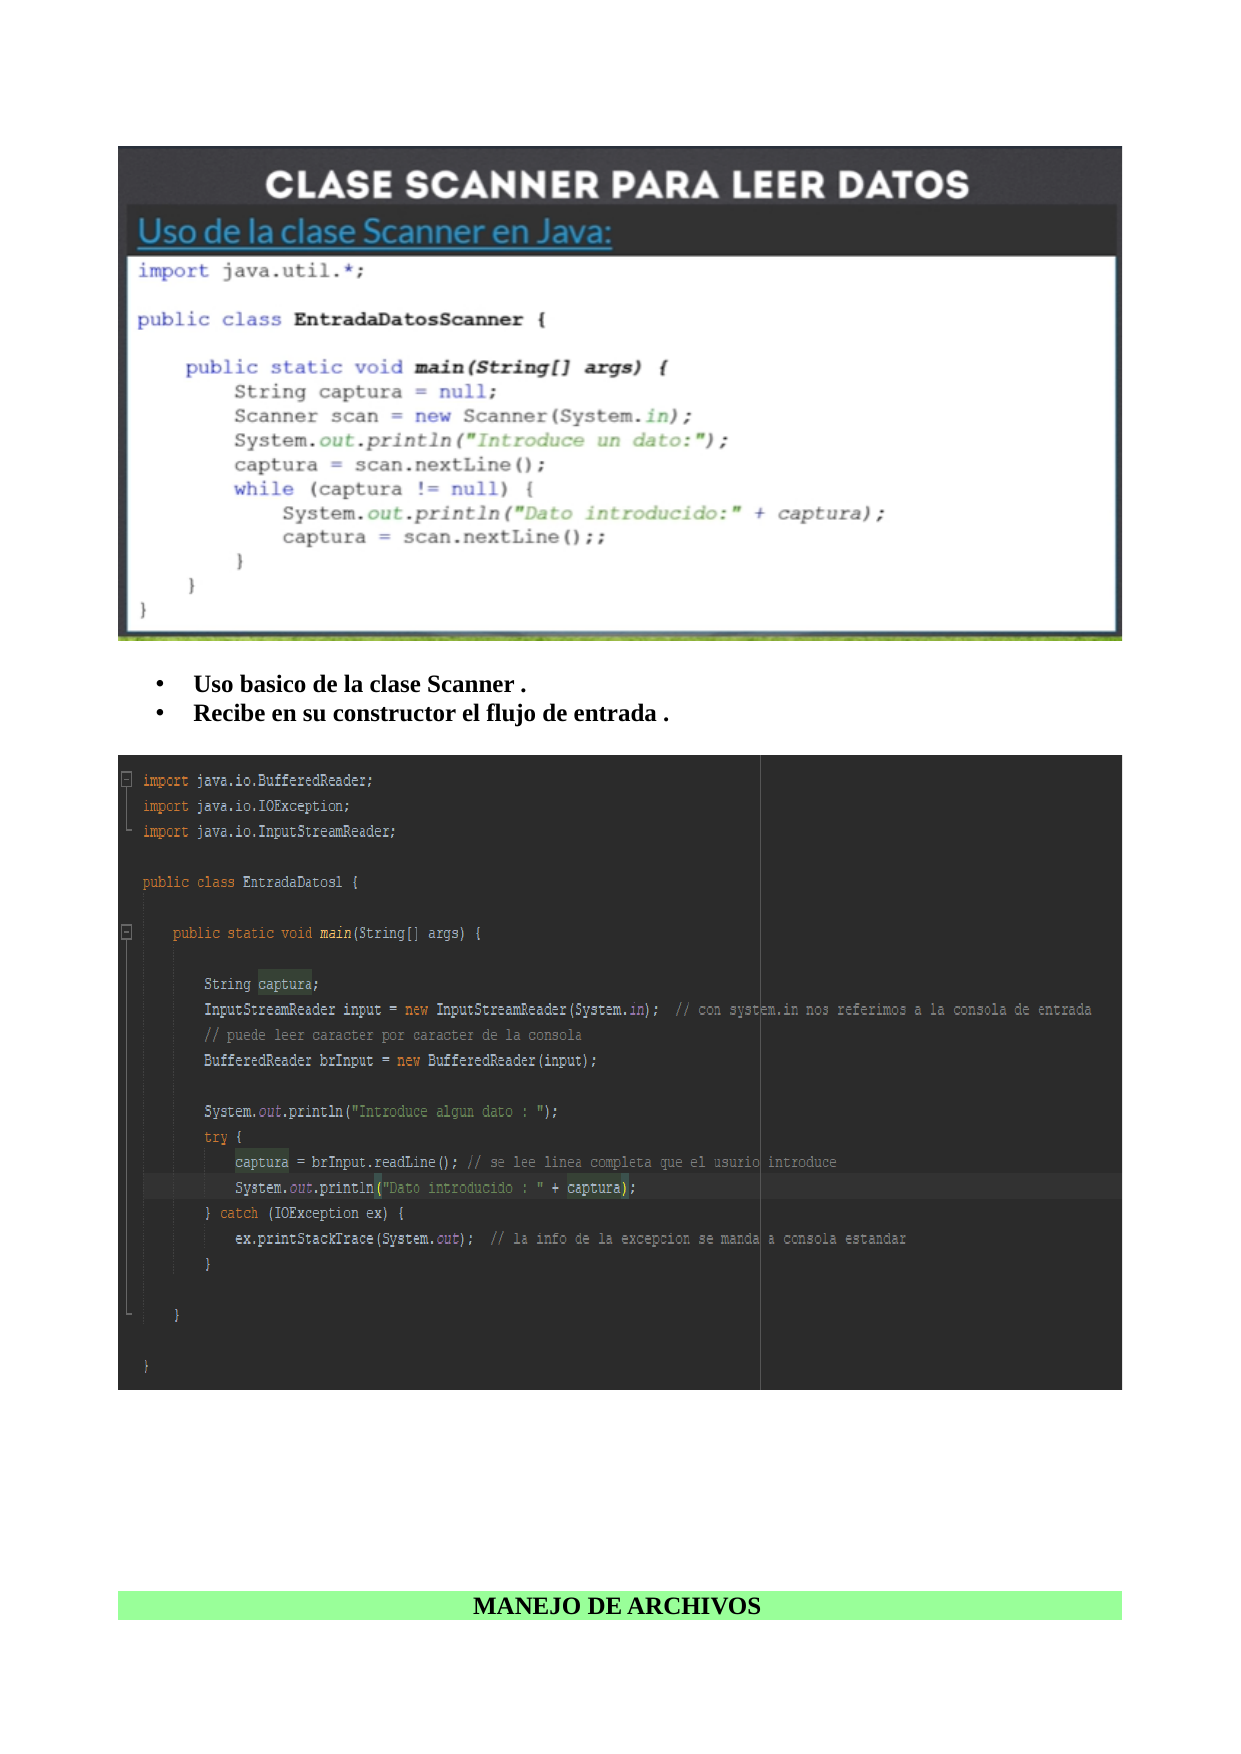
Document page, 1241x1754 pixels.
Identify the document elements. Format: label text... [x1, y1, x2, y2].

list Uso basico de la clase Scanner . [156, 669, 1122, 698]
list Recibe en su constructor el flujo de entrada . [156, 698, 1122, 727]
text MANEJO DE ARCHIVOS [118, 1591, 1122, 1620]
picture [118, 755, 1123, 1390]
picture [118, 146, 1123, 641]
